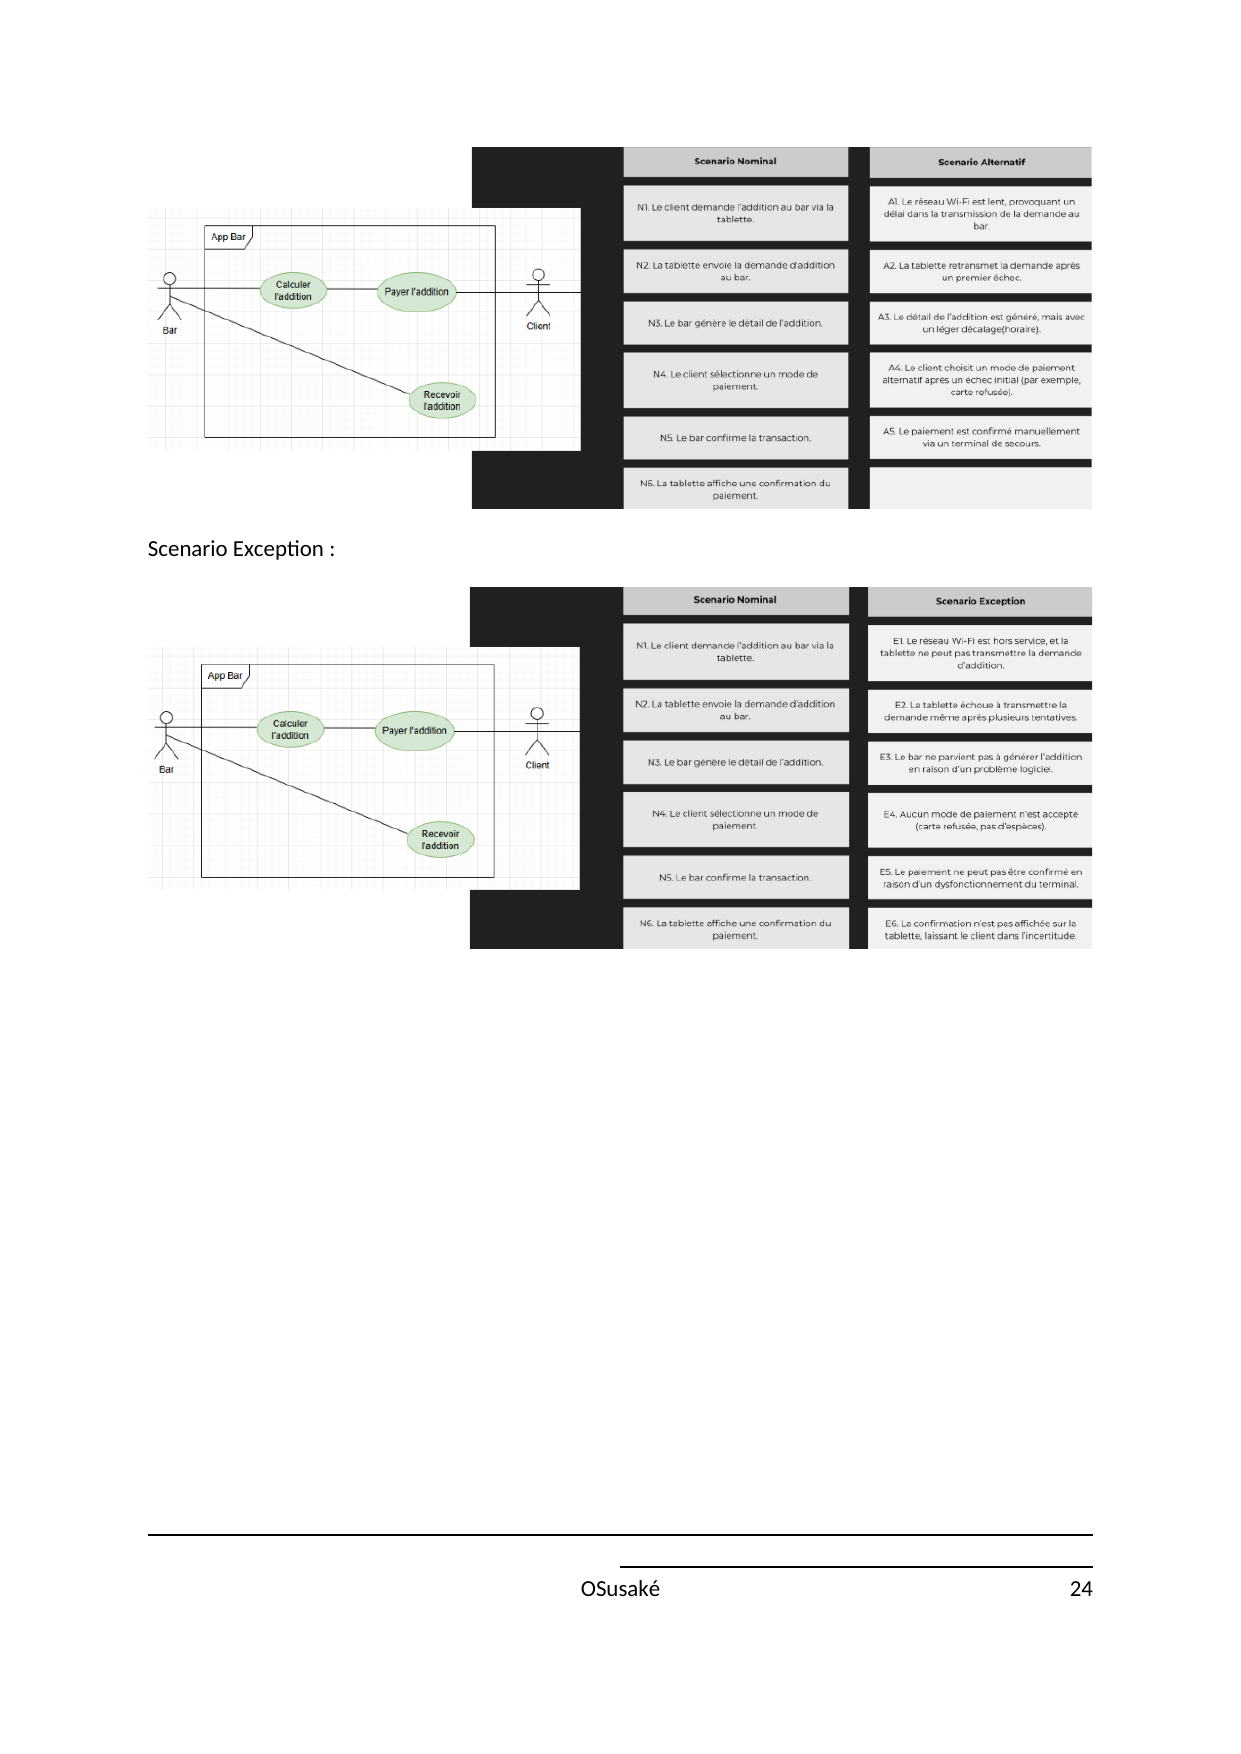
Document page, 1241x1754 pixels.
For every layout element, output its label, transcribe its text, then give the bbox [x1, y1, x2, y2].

picture [147, 147, 1092, 509]
text Scenario Exception : [148, 534, 1093, 562]
picture [147, 587, 1093, 949]
